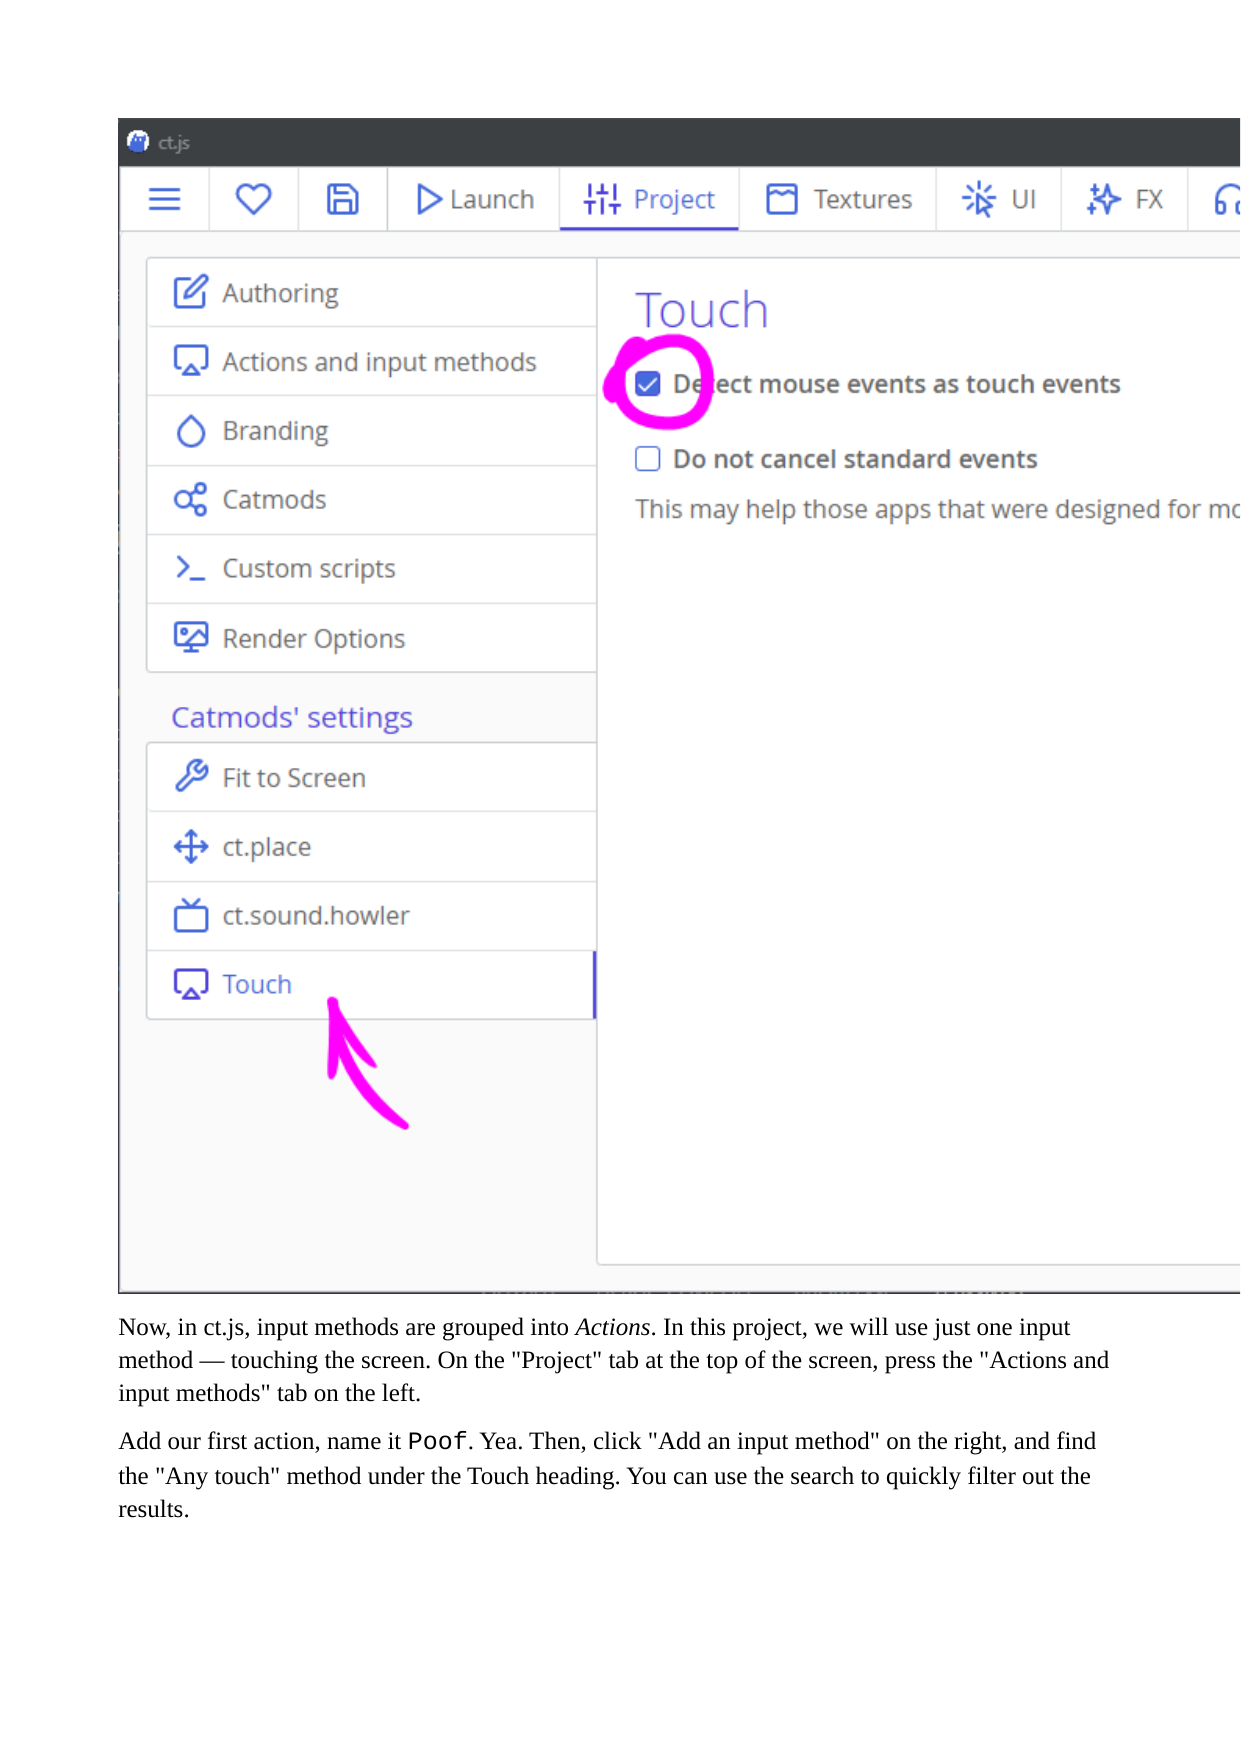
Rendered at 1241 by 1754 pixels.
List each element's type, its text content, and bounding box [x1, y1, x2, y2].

text Now, in ct.js, input methods are grouped into Actions. In this project, we will use just one input method — touching the screen. On the "Project" tab at the top of the screen, press the "Actions and input methods" tab on the left. [118, 1312, 1122, 1407]
picture [118, 118, 1241, 1294]
text Add our first action, name it Poof. Yea. Then, click "Add an input method" on the right, and find the "Any touch" method under the Touch heading. You can use the search to quickly filter out the results. [118, 1426, 1122, 1523]
